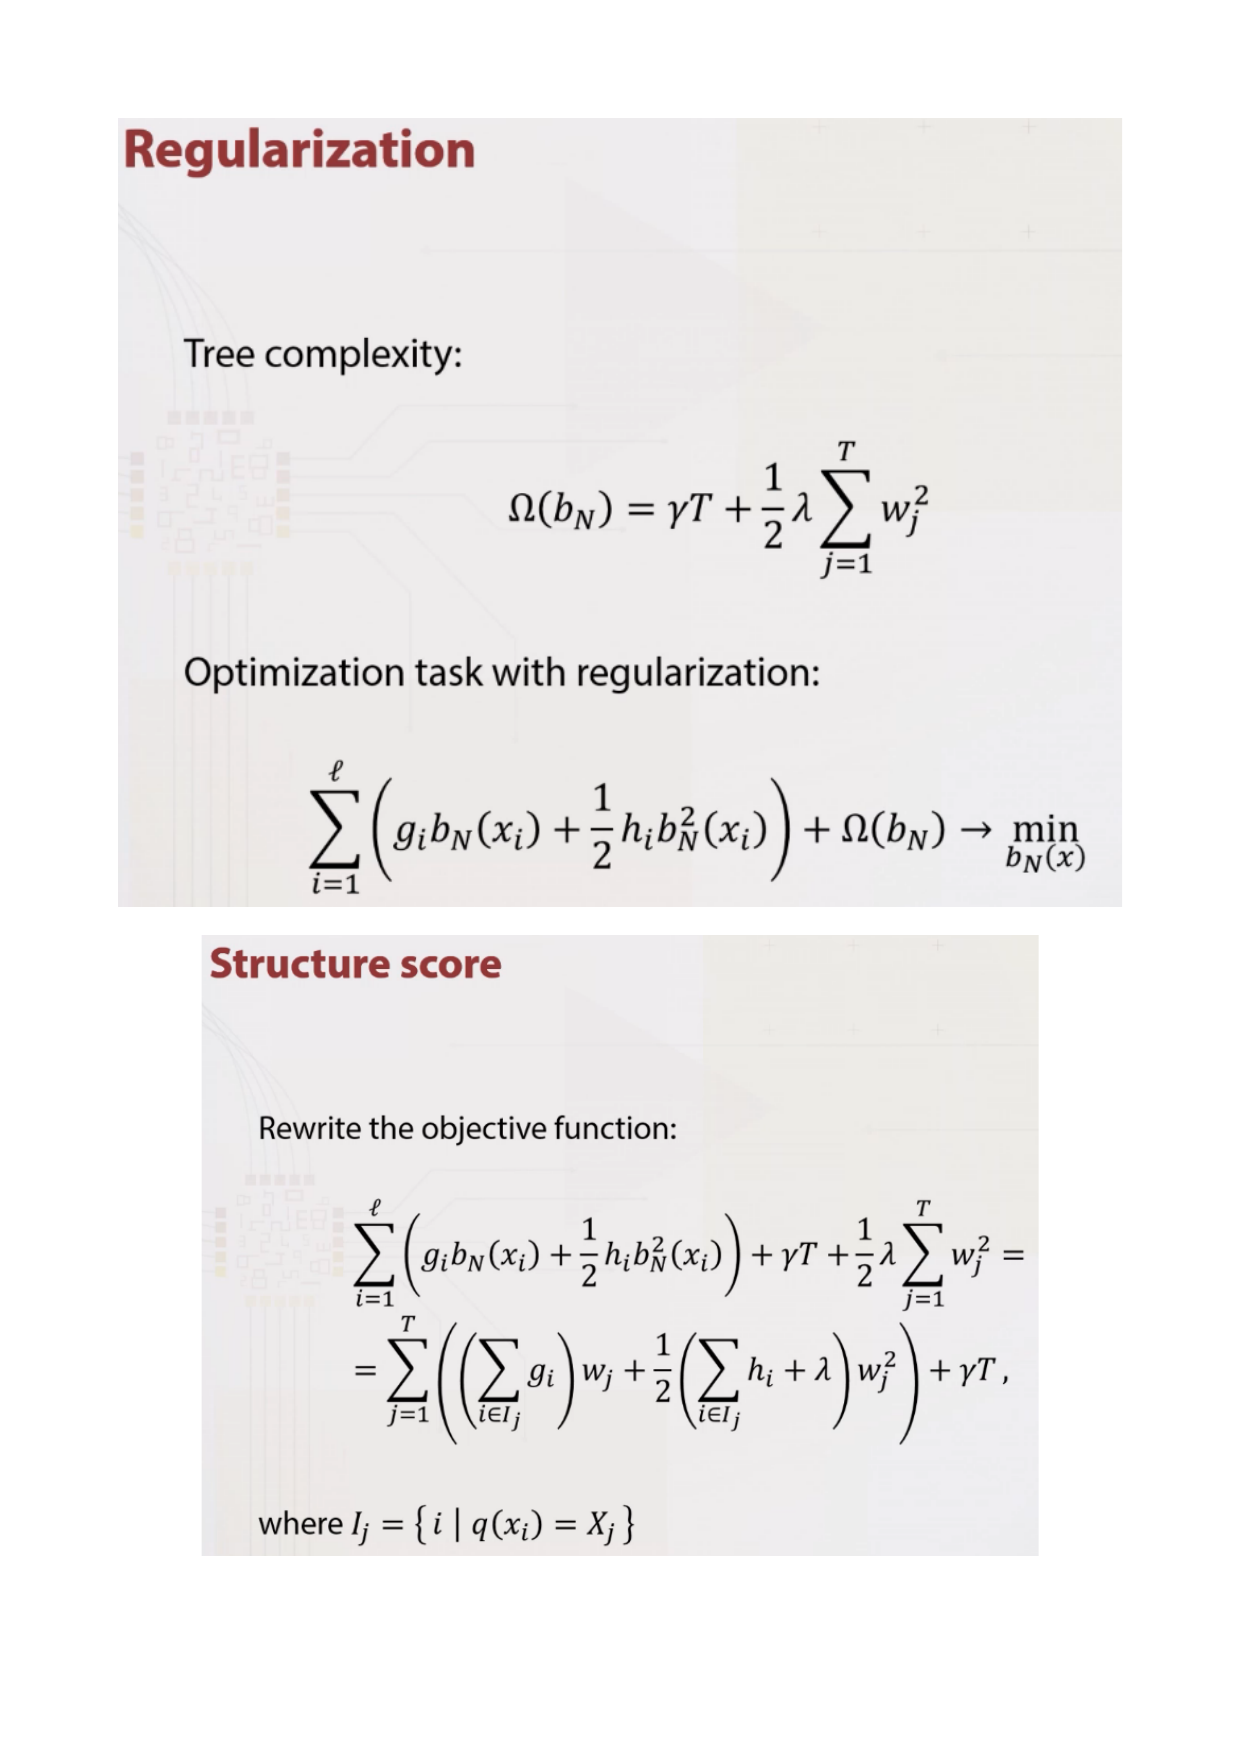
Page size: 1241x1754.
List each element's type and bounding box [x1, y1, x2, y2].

picture [201, 935, 1039, 1556]
picture [118, 118, 1123, 907]
